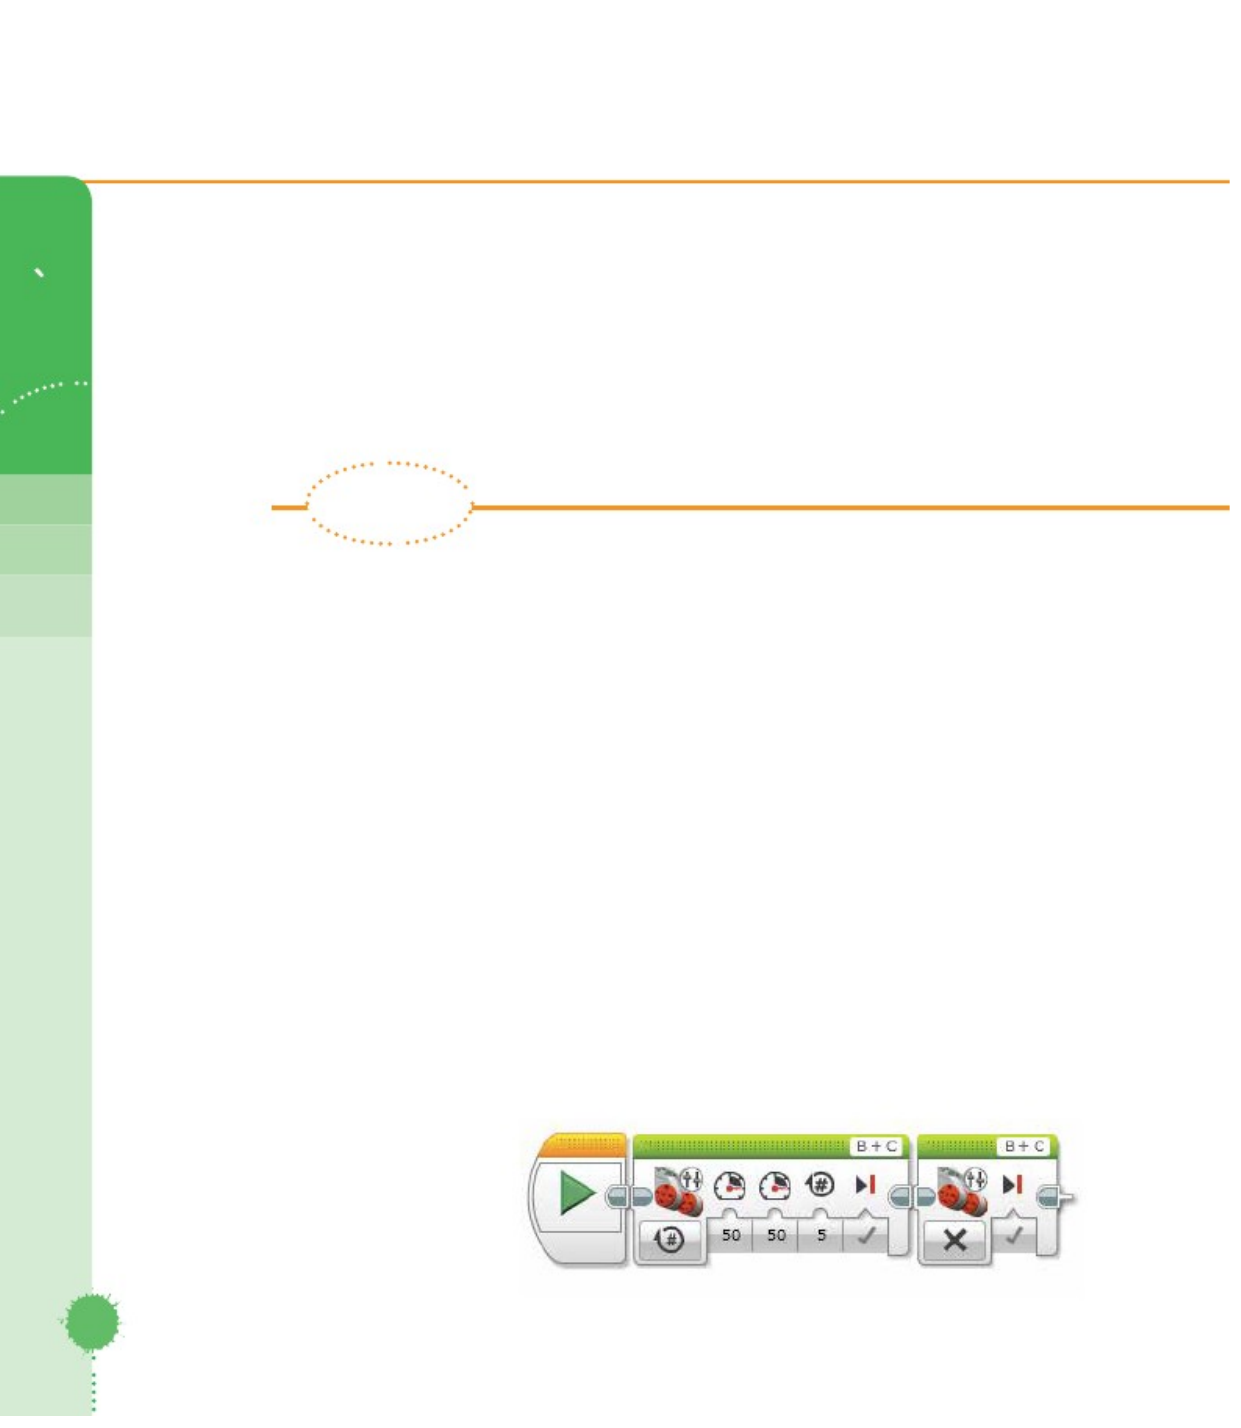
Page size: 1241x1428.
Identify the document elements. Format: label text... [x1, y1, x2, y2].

text SESION [1230, 256, 1240, 286]
text 2 [1230, 403, 1240, 474]
picture [0, 0, 1230, 1416]
text 27 [1230, 1321, 1240, 1348]
